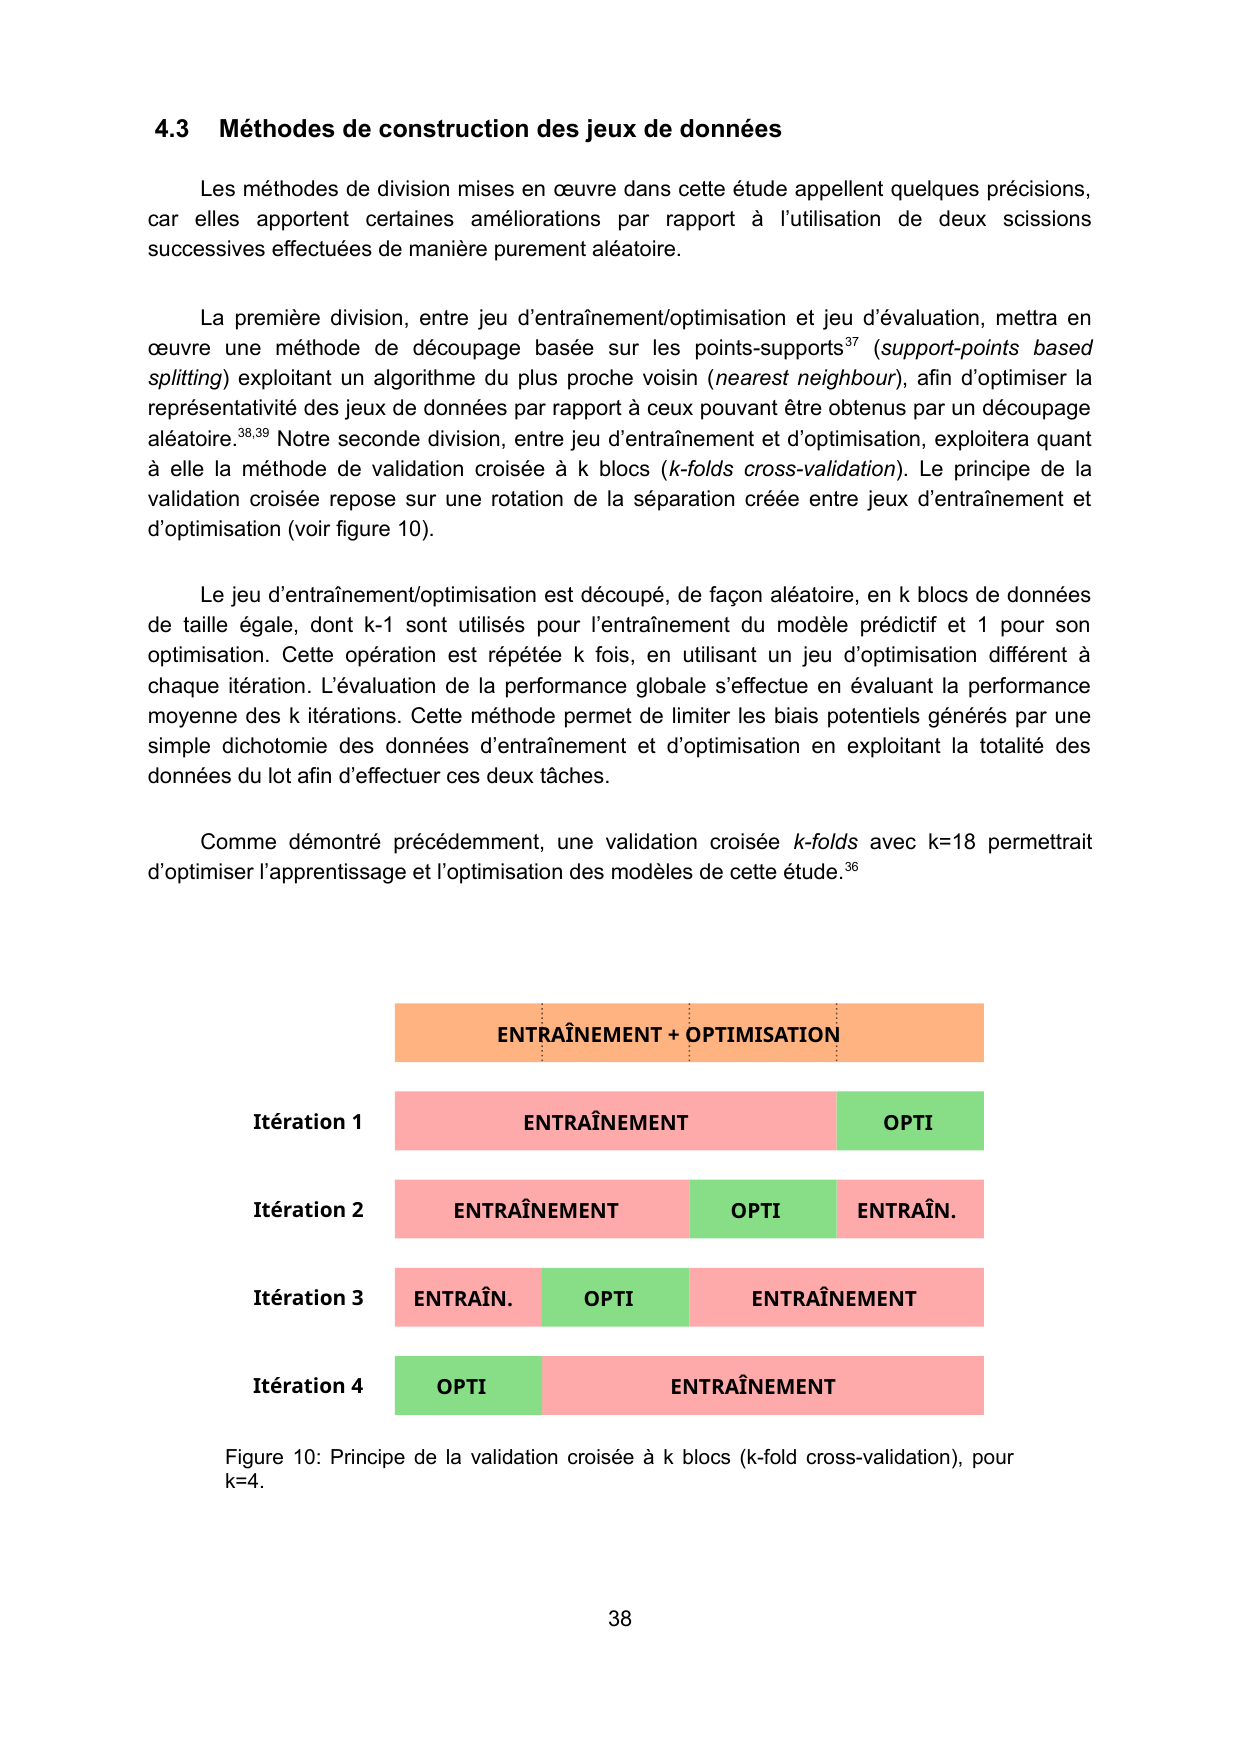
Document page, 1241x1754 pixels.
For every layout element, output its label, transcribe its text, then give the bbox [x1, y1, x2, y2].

text Le jeu d’entraînement/optimisation est découpé, de façon aléatoire, en k blocs de données de taille égale, dont k-1 sont utilisés pour l’entraînement du modèle prédictif et 1 pour son optimisation. Cette opération est répétée k fois, en utilisant un jeu d’optimisation différent à chaque itération. L’évaluation de la performance globale s’effectue en évaluant la performance moyenne des k itérations. Cette méthode permet de limiter les biais potentiels générés par une simple dichotomie des données d’entraînement et d’optimisation en exploitant la totalité des données du lot afin d’effectuer ces deux tâches. [148, 582, 1093, 788]
text La première division, entre jeu d’entraînement/optimisation et jeu d’évaluation, mettra en œuvre une méthode de découpage basée sur les points-supports37 (support-points based splitting) exploitant un algorithme du plus proche voisin (nearest neighbour), afin d’optimiser la représentativité des jeux de données par rapport à ceux pouvant être obtenus par un découpage aléatoire.38,39 Notre seconde division, entre jeu d’entraînement et d’optimisation, exploitera quant à elle la méthode de validation croisée à k blocs (k-folds cross-validation). Le principe de la validation croisée repose sur une rotation de la séparation créée entre jeux d’entraînement et d’optimisation (voir figure 10). [148, 305, 1093, 541]
text Comme démontré précédemment, une validation croisée k-folds avec k=18 permettrait d’optimiser l’apprentissage et l’optimisation des modèles de cette étude.36 [148, 829, 1093, 884]
subtitle Méthodes de construction des jeux de données [148, 113, 1093, 142]
text Les méthodes de division mises en œuvre dans cette étude appellent quelques précisions, car elles apportent certaines améliorations par rapport à l’utilisation de deux scissions successives effectuées de manière purement aléatoire. [148, 176, 1093, 261]
text Figure 10: Principe de la validation croisée à k blocs (k-fold cross-validation), pour k=4. [225, 973, 1015, 1493]
